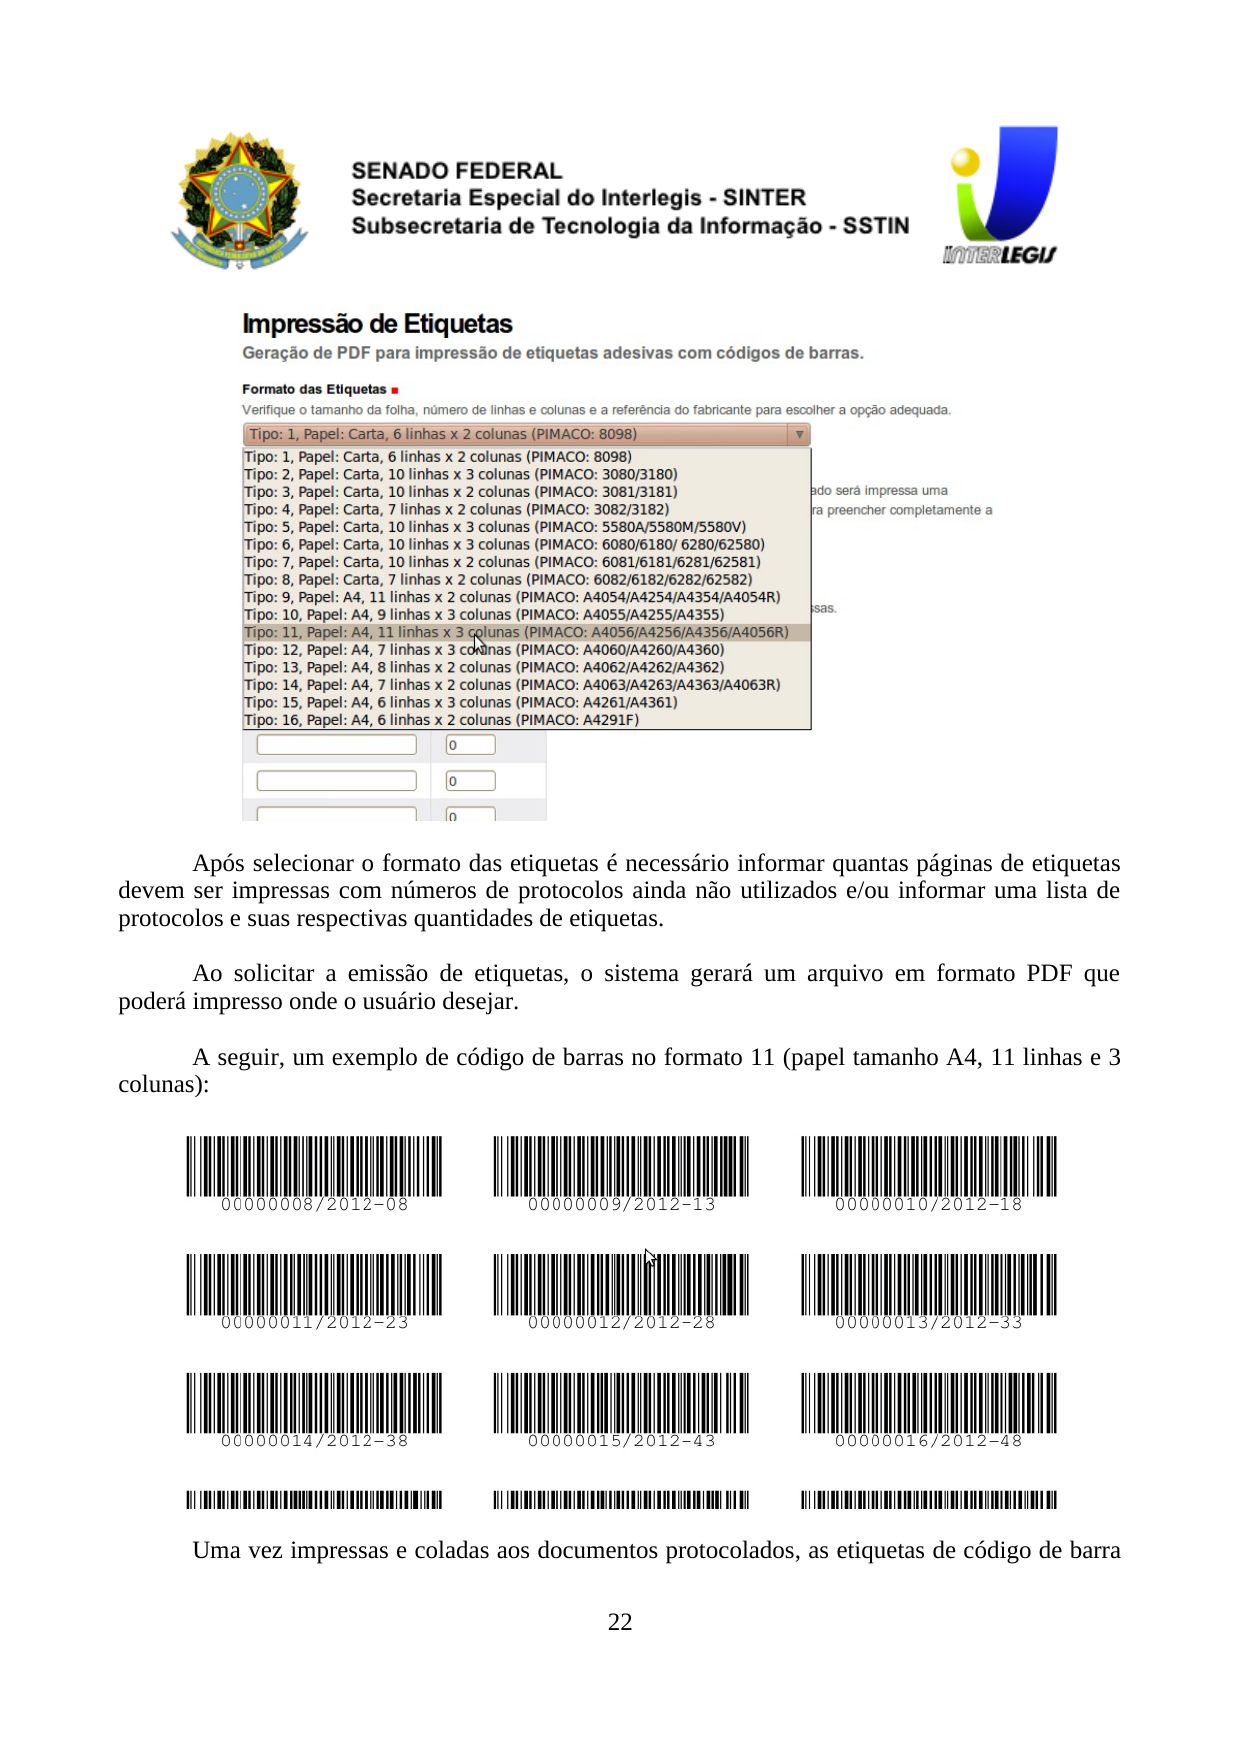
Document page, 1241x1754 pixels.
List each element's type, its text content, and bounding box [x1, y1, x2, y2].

text Após selecionar o formato das etiquetas é necessário informar quantas páginas de etiquetas devem ser impressas com números de protocolos ainda não utilizados e/ou informar uma lista de protocolos e suas respectivas quantidades de etiquetas. [118, 849, 1122, 932]
text Uma vez impressas e coladas aos documentos protocolados, as etiquetas de código de barra [118, 1536, 1122, 1564]
picture [163, 118, 1078, 276]
text Ao solicitar a emissão de etiquetas, o sistema gerará um arquivo em formato PDF que poderá impresso onde o usuário desejar. [118, 959, 1122, 1015]
text A seguir, um exemplo de código de barras no formato 11 (papel tamanho A4, 11 linhas e 3 colunas): [118, 1043, 1122, 1098]
picture [177, 1125, 1063, 1509]
picture [236, 305, 1004, 821]
